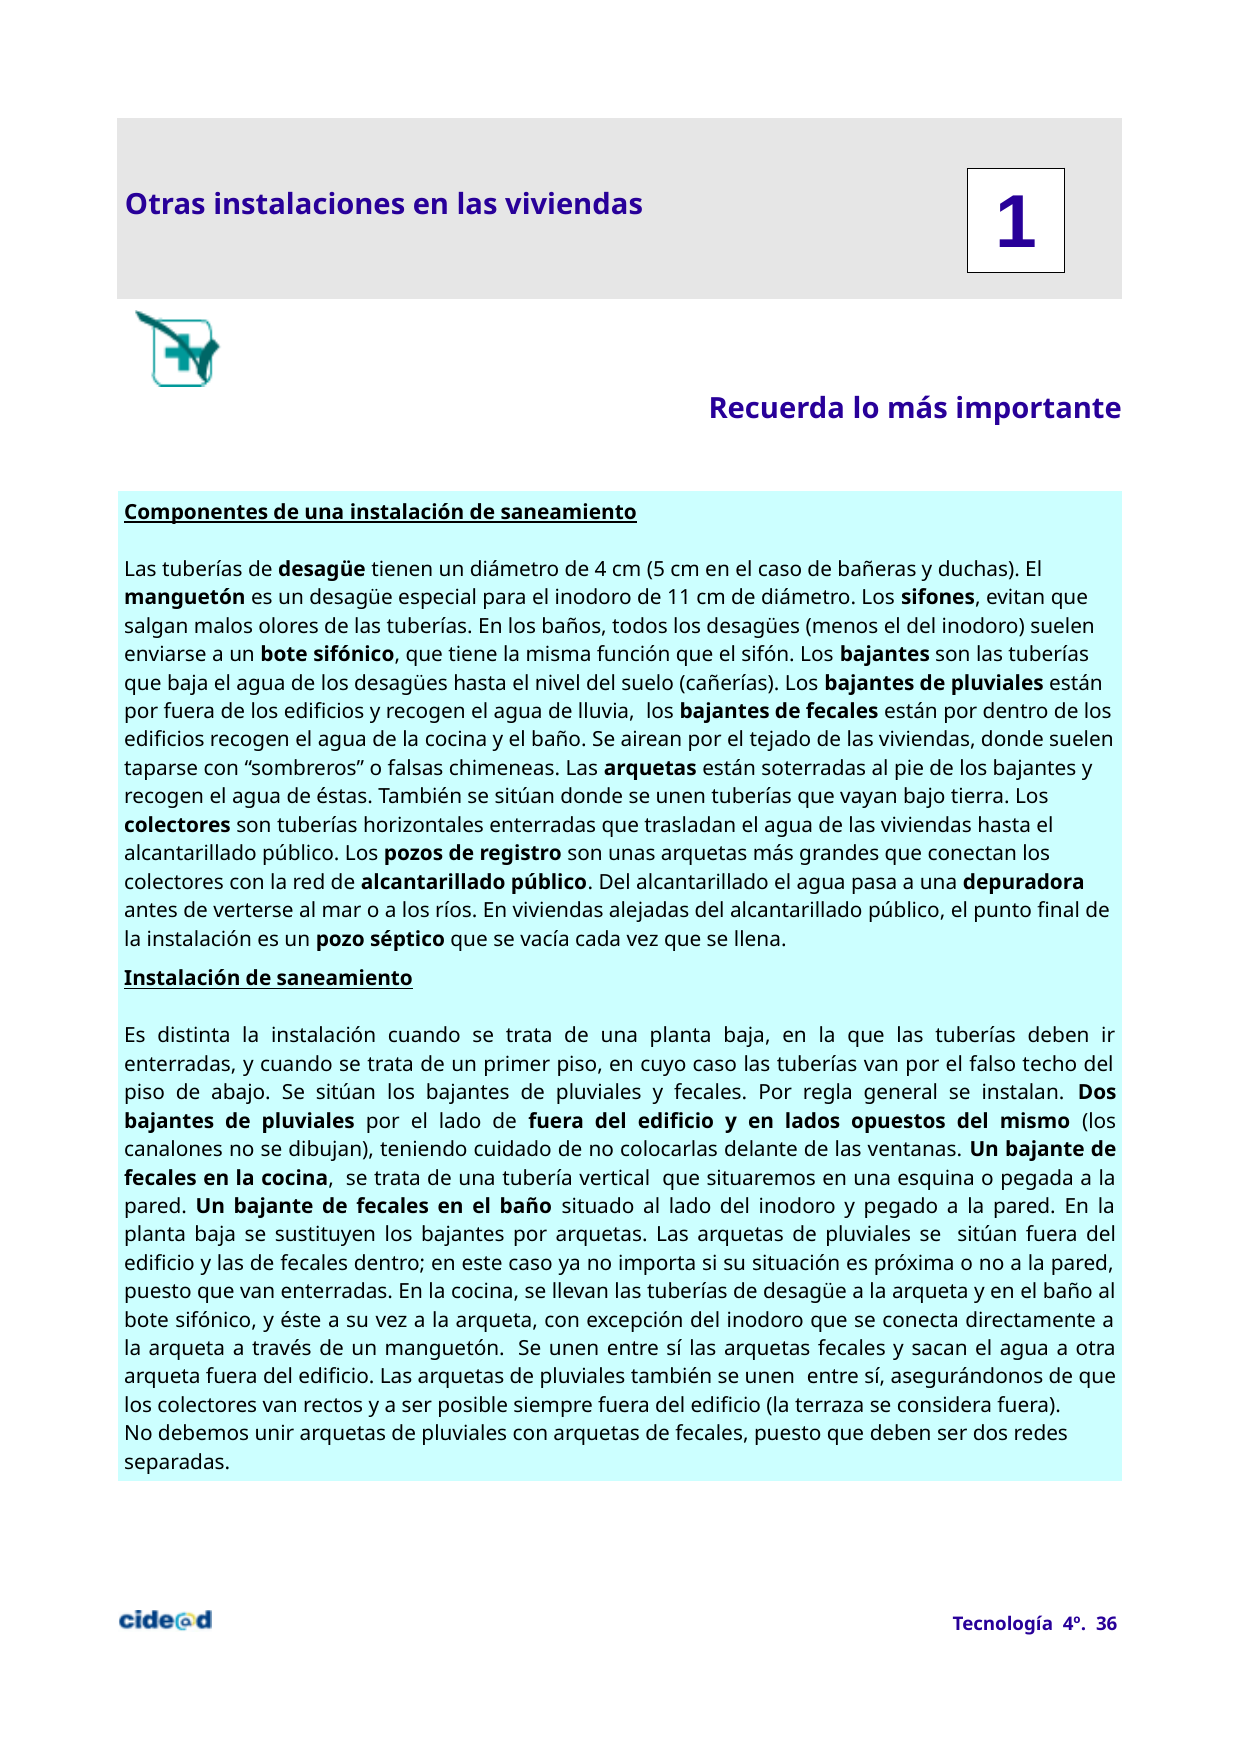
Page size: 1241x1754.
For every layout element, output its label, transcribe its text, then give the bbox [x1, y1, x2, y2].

picture [134, 310, 223, 387]
table_cell Instalación de saneamiento Es distinta la instalación cuando se trata de una planta baja, en la que las tuberías deben ir enterradas, y cuando se trata de un primer piso, en cuyo caso las tuberías van por el falso techo del piso de abajo. Se sitúan los bajantes de pluviales y fecales. Por regla general se instalan. Dos bajantes de pluviales por el lado de fuera del edificio y en lados opuestos del mismo (los canalones no se dibujan), teniendo cuidado de no colocarlas delante de las ventanas. Un bajante de fecales en la cocina, se trata de una tubería vertical que situaremos en una esquina o pegada a la pared. Un bajante de fecales en el baño situado al lado del inodoro y pegado a la pared. En la planta baja se sustituyen los bajantes por arquetas. Las arquetas de pluviales se sitúan fuera del edificio y las de fecales dentro; en este caso ya no importa si su situación es próxima o no a la pared, puesto que van enterradas. En la cocina, se llevan las tuberías de desagüe a la arqueta y en el baño al bote sifónico, y éste a su vez a la arqueta, con excepción del inodoro que se conecta directamente a la arqueta a través de un manguetón. Se unen entre sí las arquetas fecales y sacan el agua a otra arqueta fuera del edificio. Las arquetas de pluviales también se unen entre sí, asegurándonos de que los colectores van rectos y a ser posible siempre fuera del edificio (la terraza se considera fuera). No debemos unir arquetas de pluviales con arquetas de fecales, puesto que deben ser dos redes separadas. [118, 958, 1122, 1481]
table_header Otras instalaciones en las viviendas [117, 118, 1122, 299]
table_header Componentes de una instalación de saneamiento Las tuberías de desagüe tienen un diámetro de 4 cm (5 cm en el caso de bañeras y duchas). El manguetón es un desagüe especial para el inodoro de 11 cm de diámetro. Los sifones, evitan que salgan malos olores de las tuberías. En los baños, todos los desagües (menos el del inodoro) suelen enviarse a un bote sifónico, que tiene la misma función que el sifón. Los bajantes son las tuberías que baja el agua de los desagües hasta el nivel del suelo (cañerías). Los bajantes de pluviales están por fuera de los edificios y recogen el agua de lluvia, los bajantes de fecales están por dentro de los edificios recogen el agua de la cocina y el baño. Se airean por el tejado de las viviendas, donde suelen taparse con “sombreros” o falsas chimeneas. Las arquetas están soterradas al pie de los bajantes y recogen el agua de éstas. También se sitúan donde se unen tuberías que vayan bajo tierra. Los colectores son tuberías horizontales enterradas que trasladan el agua de las viviendas hasta el alcantarillado público. Los pozos de registro son unas arquetas más grandes que conectan los colectores con la red de alcantarillado público. Del alcantarillado el agua pasa a una depuradora antes de verterse al mar o a los ríos. En viviendas alejadas del alcantarillado público, el punto final de la instalación es un pozo séptico que se vacía cada vez que se llena. [118, 491, 1122, 958]
picture [118, 1610, 212, 1632]
text Recuerda lo más importante [118, 299, 1122, 427]
